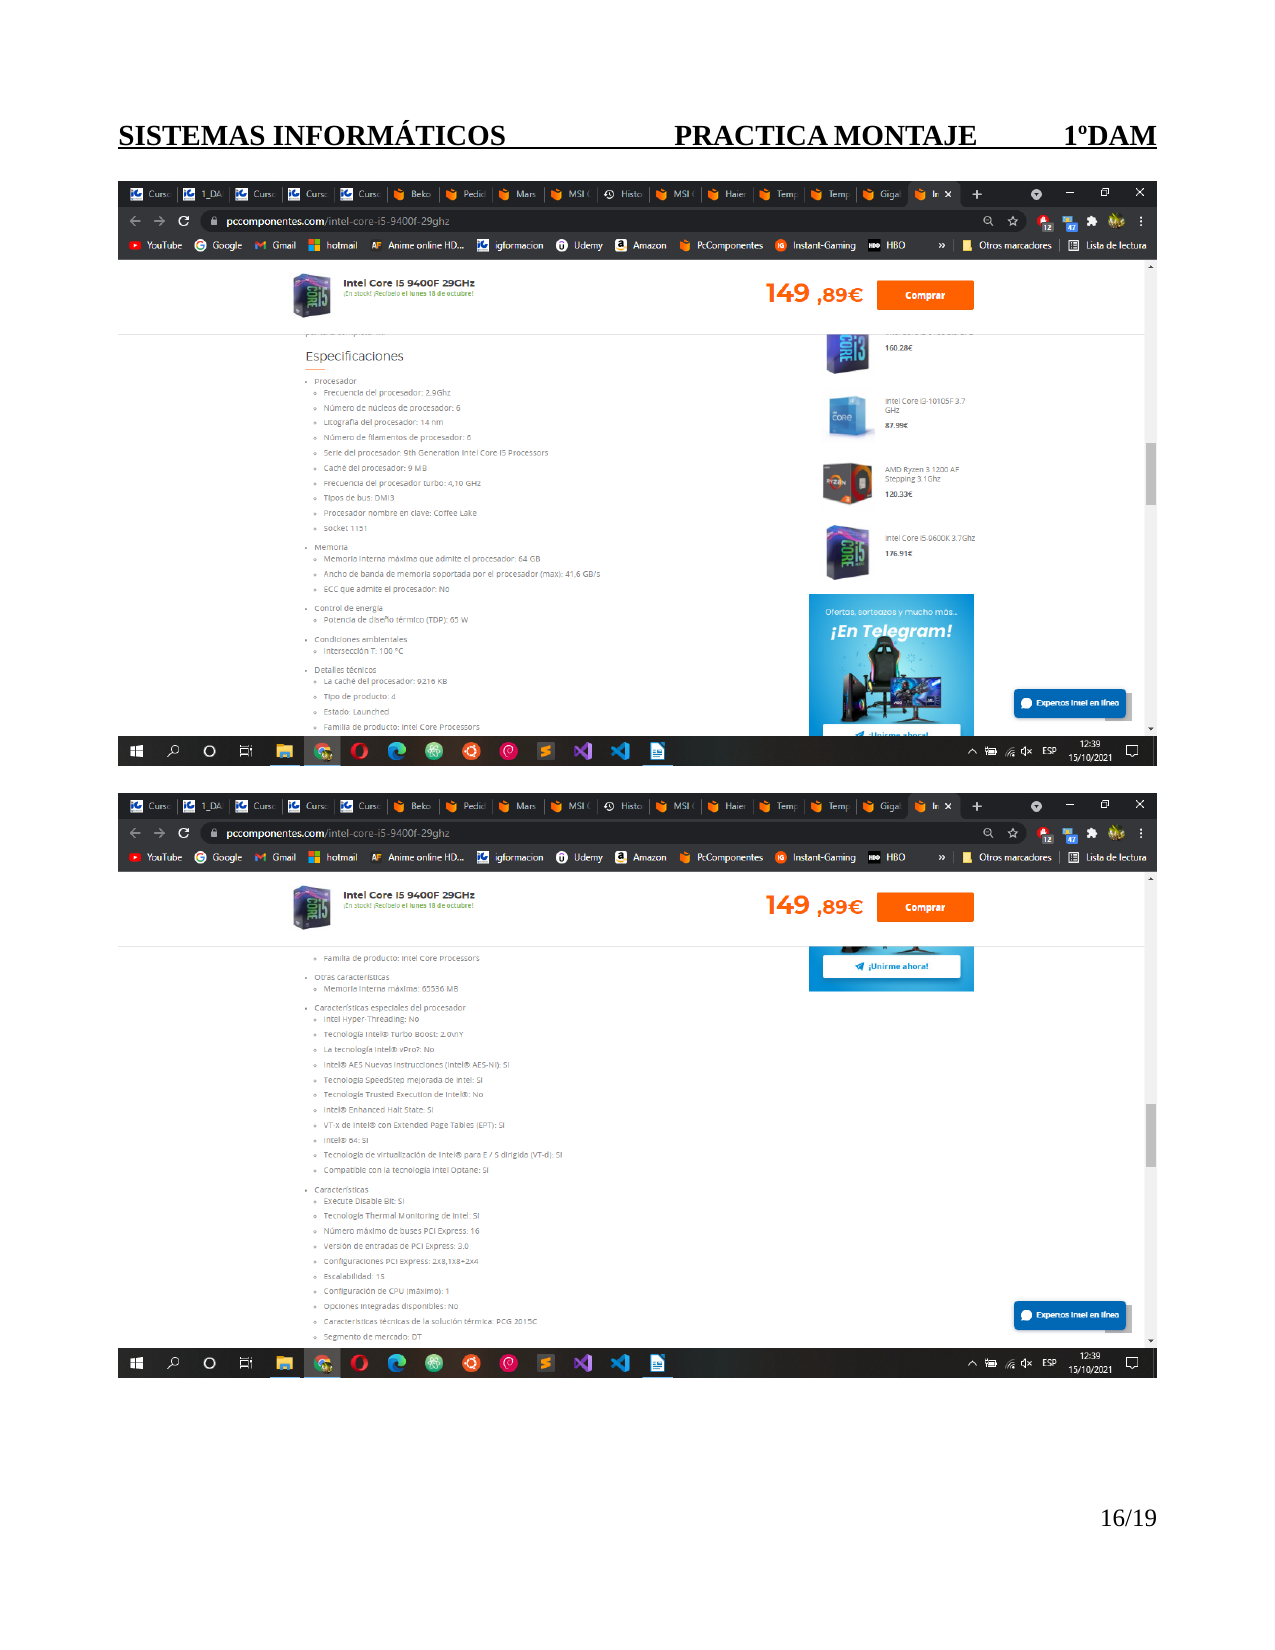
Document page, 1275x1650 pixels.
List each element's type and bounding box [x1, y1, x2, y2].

picture [118, 181, 1157, 766]
picture [118, 793, 1157, 1378]
